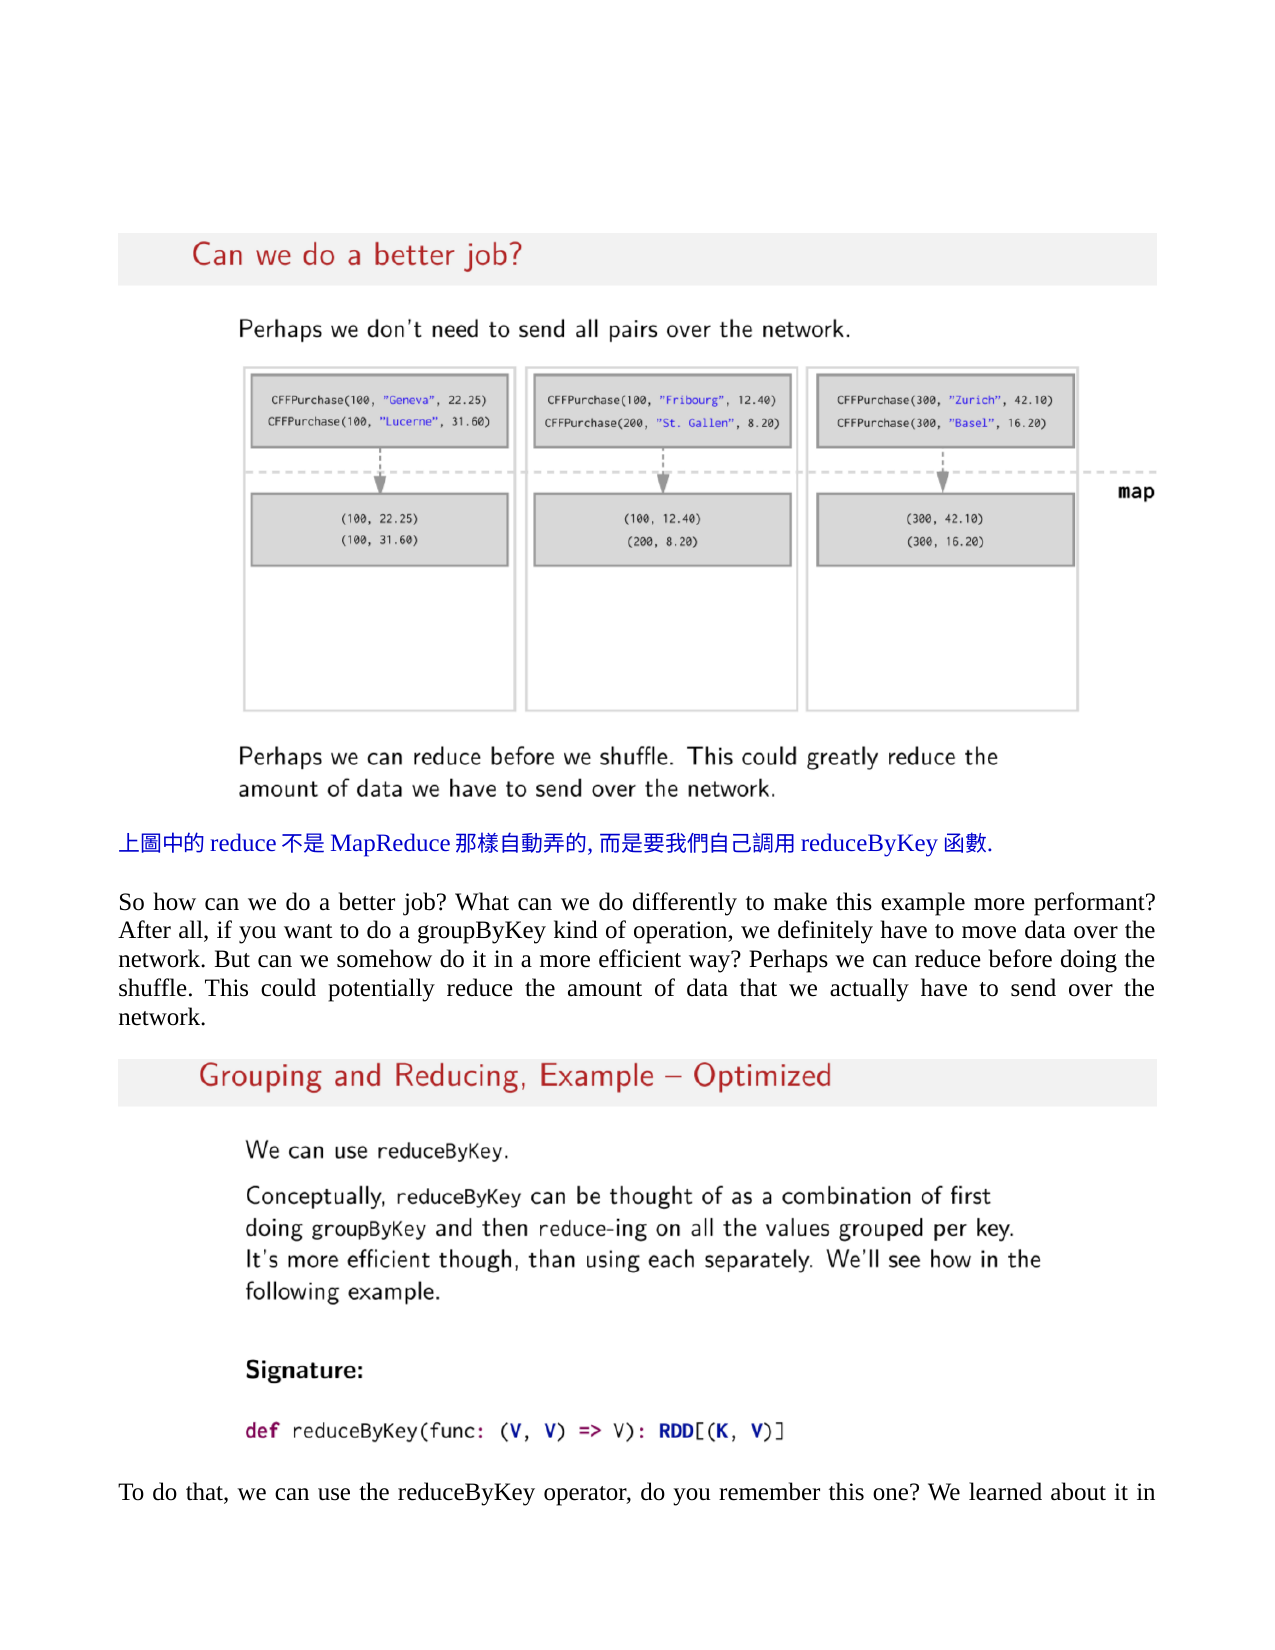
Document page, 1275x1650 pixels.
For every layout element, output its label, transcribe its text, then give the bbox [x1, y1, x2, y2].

text 上圖中的reduce不是MapReduce那樣自動弄的, 而是要我們自己調用reduceByKey函數. [118, 826, 1157, 858]
picture [118, 233, 1157, 798]
text So how can we do a better job? What can we do differently to make this example more performant? After all, if you want to do a groupByKey kind of operation, we definitely have to move data over the network. But can we somehow do it in a more efficient way? Perhaps we can reduce before doing the shuffle. This could potentially reduce the amount of data that we actually have to send over the network. [118, 887, 1157, 1031]
picture [118, 1059, 1157, 1449]
text To do that, we can use the reduceByKey operator, do you remember this one? We learned about it in [118, 1477, 1157, 1506]
